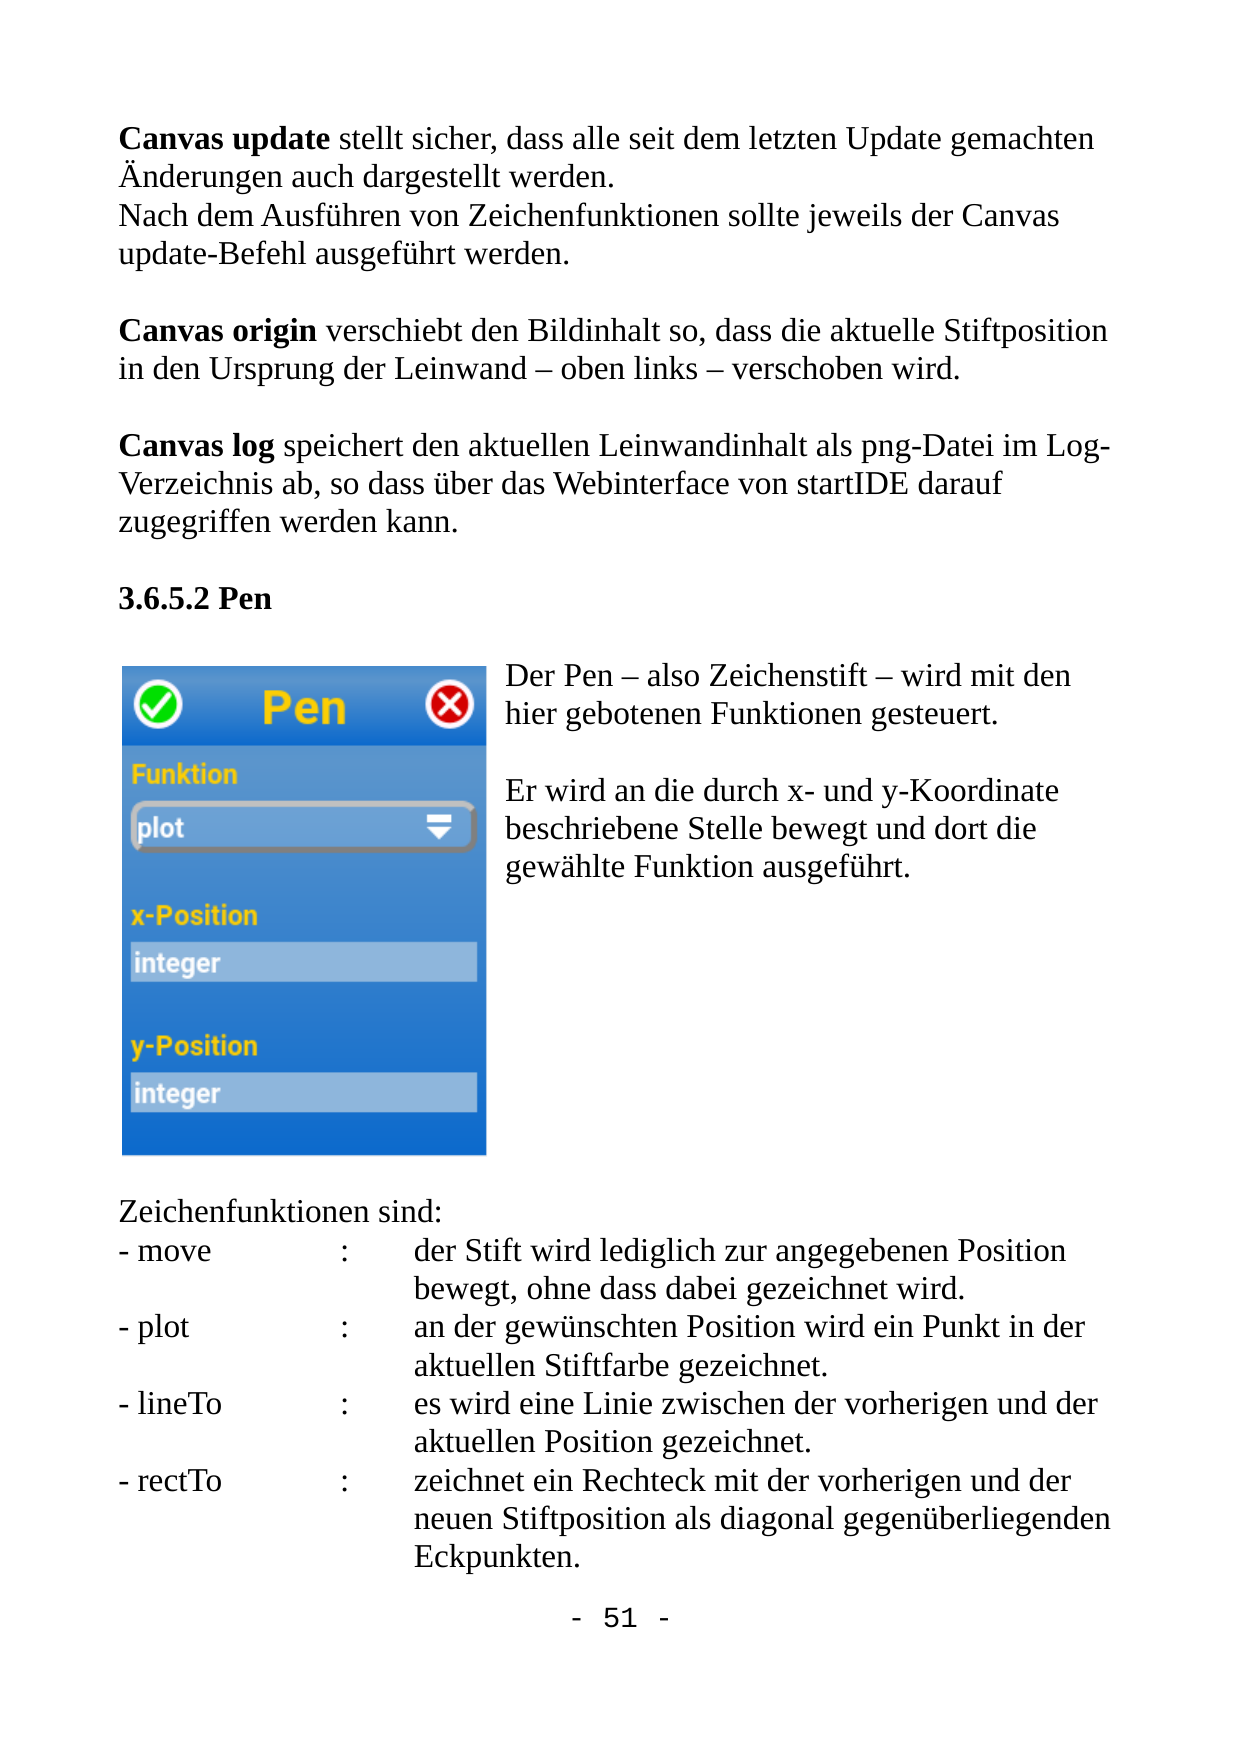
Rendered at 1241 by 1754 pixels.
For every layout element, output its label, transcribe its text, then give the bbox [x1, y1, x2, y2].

text Canvas log speichert den aktuellen Leinwandinhalt als png-Datei im Log-Verzeichnis ab, so dass über das Webinterface von startIDE darauf zugegriffen werden kann. [118, 425, 1122, 540]
text Canvas update stellt sicher, dass alle seit dem letzten Update gemachten Änderungen auch dargestellt werden. [118, 118, 1122, 195]
text Der Pen – also Zeichenstift – wird mit den hier gebotenen Funktionen gesteuert. [118, 655, 1122, 731]
text - rectTo : zeichnet ein Rechteck mit der vorherigen und der [118, 1460, 1122, 1498]
text - plot : an der gewünschten Position wird ein Punkt in der aktuellen Stiftfarbe gezeichnet. [118, 1306, 1122, 1383]
text 3.6.5.2 Pen [118, 578, 1122, 616]
text Zeichenfunktionen sind: [118, 1191, 1122, 1230]
text Canvas origin verschiebt den Bildinhalt so, dass die aktuelle Stiftposition in den Ursprung der Leinwand – oben links – verschoben wird. [118, 310, 1122, 386]
text aktuellen Position gezeichnet. [118, 1421, 1122, 1460]
text Er wird an die durch x- und y-Koordinate beschriebene Stelle bewegt und dort die gewählte Funktion ausgeführt. [488, 770, 1122, 885]
text neuen Stiftposition als diagonal gegenüberliegenden Eckpunkten. [118, 1498, 1122, 1575]
text - move : der Stift wird lediglich zur angegebenen Position bewegt, ohne dass dabei gezeichnet wird. [118, 1230, 1122, 1306]
text - lineTo : es wird eine Linie zwischen der vorherigen und der [118, 1383, 1122, 1421]
text Nach dem Ausführen von Zeichenfunktionen sollte jeweils der Canvas update-Befehl ausgeführt werden. [118, 195, 1122, 271]
picture [122, 666, 488, 1157]
